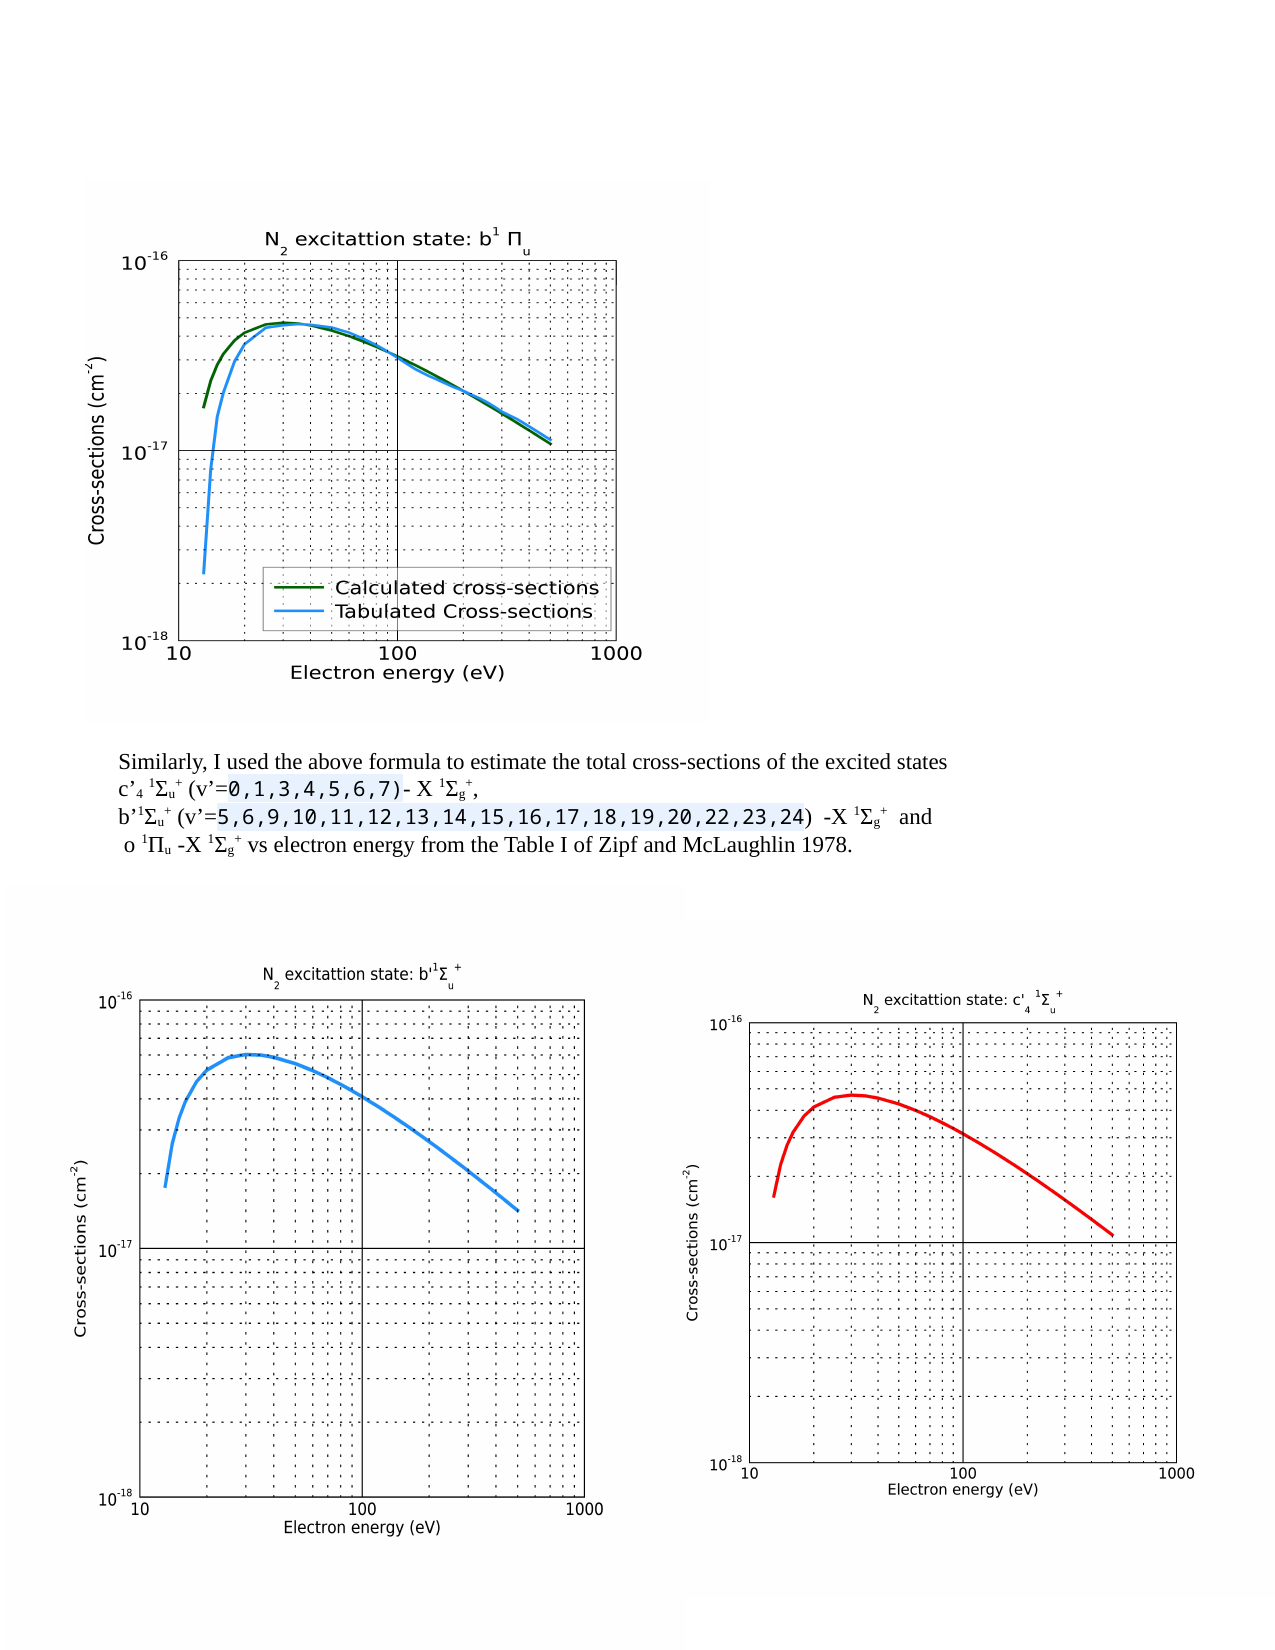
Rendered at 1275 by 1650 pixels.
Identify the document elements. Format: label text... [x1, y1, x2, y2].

text Similarly, I used the above formula to estimate the total cross-sections of the excited states [118, 748, 1157, 774]
picture [85, 179, 710, 722]
text c’4 1Σu+ (v’=0,1,3,4,5,6,7)- X 1Σg+, [118, 774, 1157, 802]
picture [3, 886, 1275, 1650]
text o 1Пu -X 1Σg+ vs electron energy from the Table I of Zipf and McLaughlin 1978. [118, 831, 1157, 857]
text b’1Σu+ (v’=5,6,9,10,11,12,13,14,15,16,17,18,19,20,22,23,24) -X 1Σg+ and [118, 802, 1157, 831]
